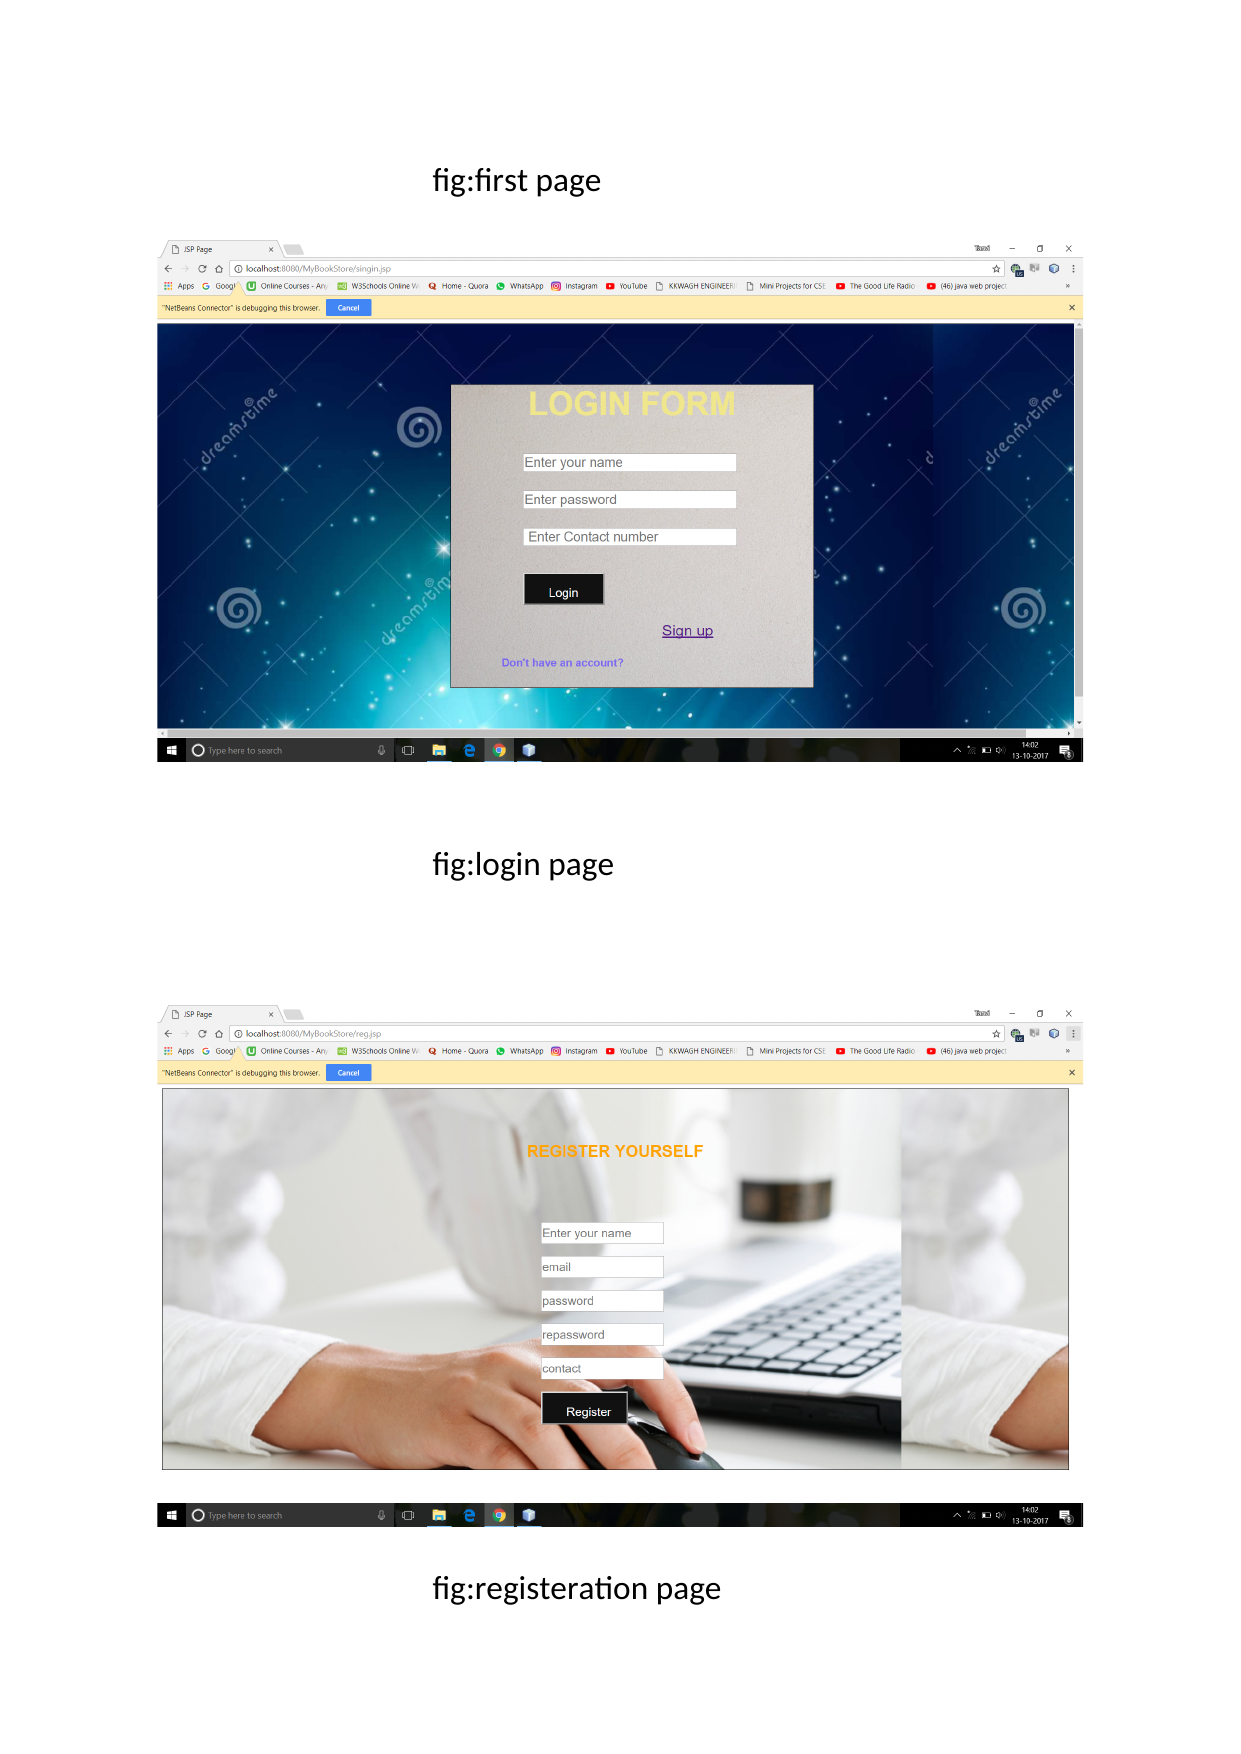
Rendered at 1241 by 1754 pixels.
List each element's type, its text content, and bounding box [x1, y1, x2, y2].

text fig:registeration page [196, 1567, 1122, 1608]
picture [157, 240, 1084, 762]
text fig:first page [196, 159, 1122, 199]
picture [157, 1005, 1084, 1527]
text fig:login page [196, 842, 1122, 883]
